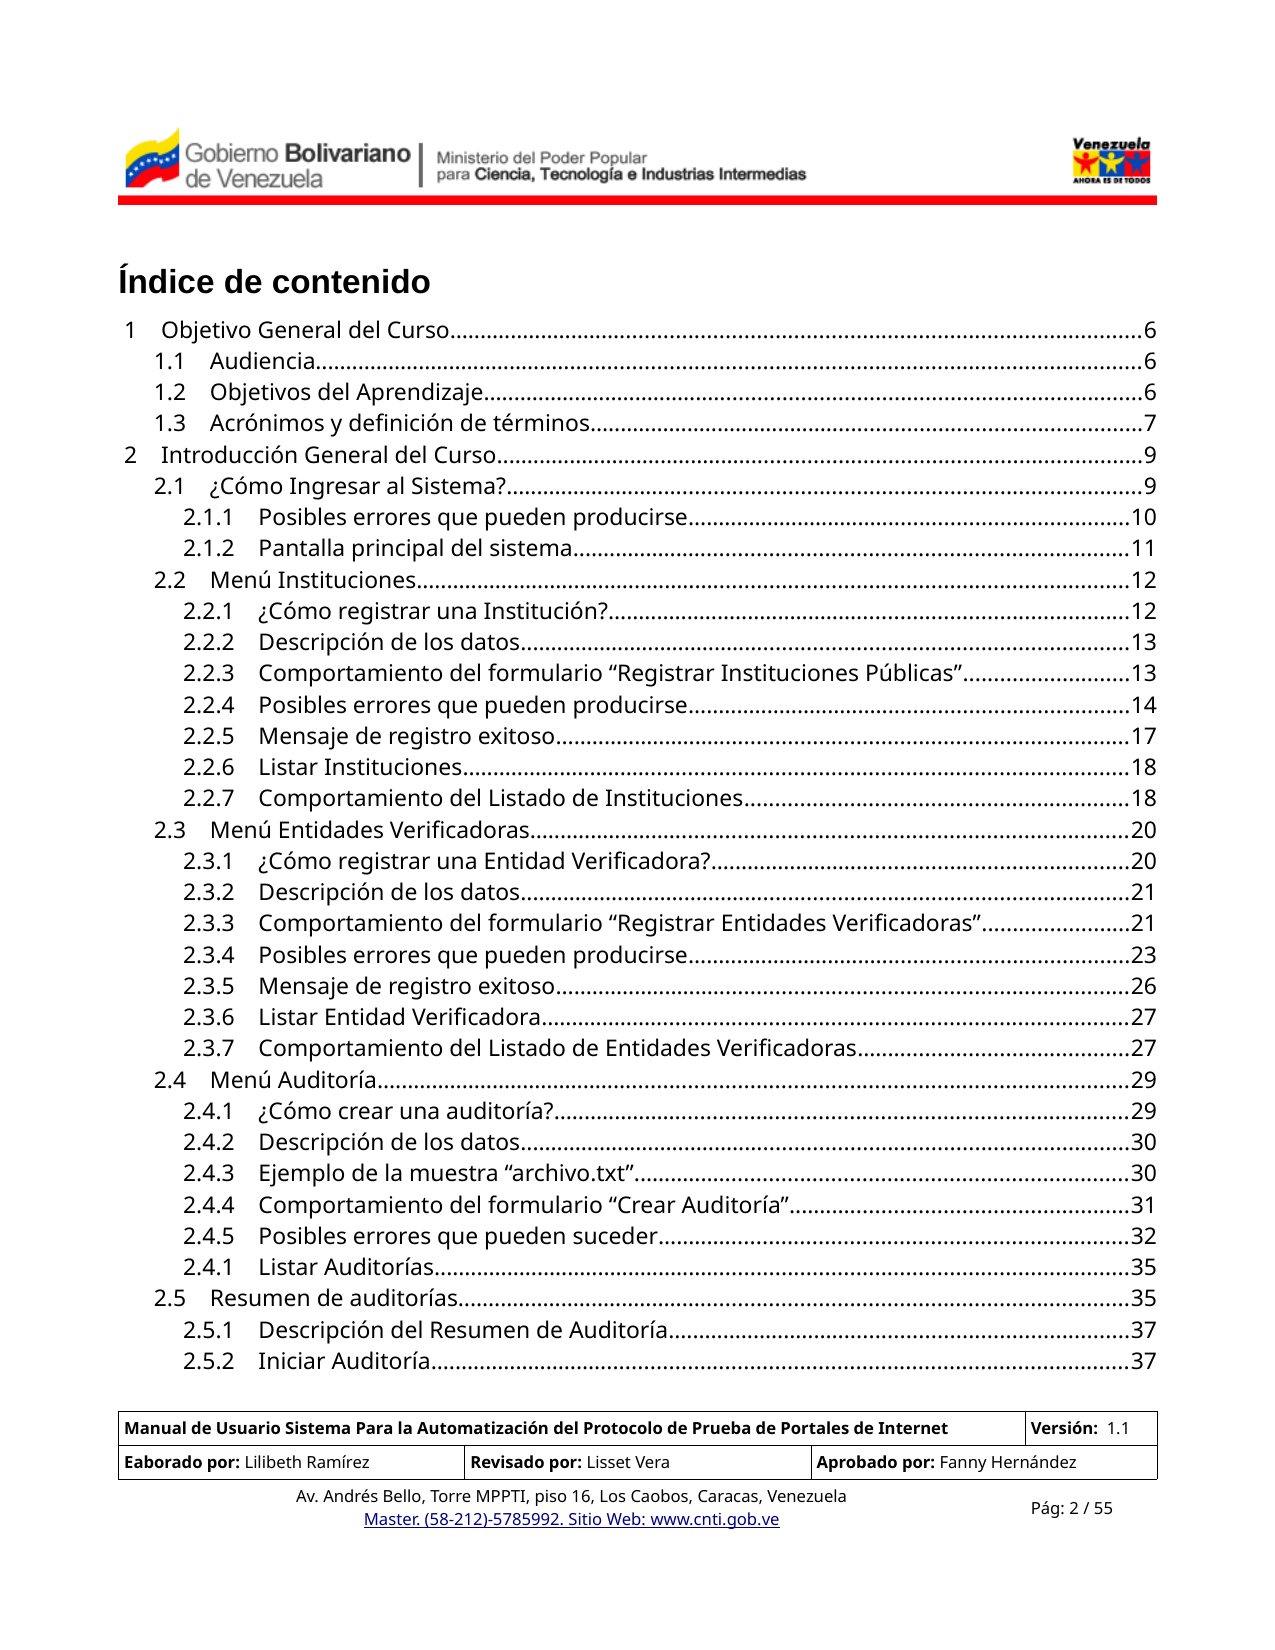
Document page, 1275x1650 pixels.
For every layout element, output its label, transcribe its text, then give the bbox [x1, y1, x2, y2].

text 2.1.1 Posibles errores que pueden producirse 10 [177, 501, 1157, 532]
text 2.4.2 Descripción de los datos 30 [177, 1126, 1157, 1157]
text 2.2.1 ¿Cómo registrar una Institución? 12 [177, 595, 1157, 626]
picture [118, 119, 1157, 205]
text 2.1.2 Pantalla principal del sistema 11 [177, 532, 1157, 563]
text 2.3 Menú Entidades Verificadoras 20 [148, 813, 1157, 845]
text 2 Introducción General del Curso 9 [118, 438, 1157, 470]
text 2.3.1 ¿Cómo registrar una Entidad Verificadora? 20 [177, 845, 1157, 876]
text 1.1 Audiencia 6 [148, 345, 1157, 376]
text 2.3.5 Mensaje de registro exitoso 26 [177, 970, 1157, 1001]
text 2.3.4 Posibles errores que pueden producirse 23 [177, 938, 1157, 970]
text 2.4.4 Comportamiento del formulario “Crear Auditoría” 31 [177, 1188, 1157, 1220]
text 1.2 Objetivos del Aprendizaje 6 [148, 376, 1157, 407]
text 2.5.1 Descripción del Resumen de Auditoría 37 [177, 1313, 1157, 1345]
text 2.4.1 ¿Cómo crear una auditoría? 29 [177, 1095, 1157, 1126]
text 2.2.6 Listar Instituciones 18 [177, 751, 1157, 782]
text 2.3.2 Descripción de los datos 21 [177, 876, 1157, 907]
text 1 Objetivo General del Curso 6 [118, 313, 1157, 345]
text 2.2.4 Posibles errores que pueden producirse 14 [177, 688, 1157, 720]
text 1.3 Acrónimos y definición de términos 7 [148, 407, 1157, 438]
text 2.3.3 Comportamiento del formulario “Registrar Entidades Verificadoras” 21 [177, 907, 1157, 938]
text 2.2 Menú Instituciones 12 [148, 563, 1157, 595]
text 2.2.7 Comportamiento del Listado de Instituciones 18 [177, 782, 1157, 813]
text 2.2.2 Descripción de los datos 13 [177, 626, 1157, 657]
text 2.4.1 Listar Auditorías 35 [177, 1251, 1157, 1282]
text 2.5.2 Iniciar Auditoría 37 [177, 1345, 1157, 1376]
subtitle Índice de contenido [118, 263, 1157, 301]
text 2.1 ¿Cómo Ingresar al Sistema? 9 [148, 470, 1157, 501]
text 2.2.3 Comportamiento del formulario “Registrar Instituciones Públicas” 13 [177, 657, 1157, 688]
text 2.3.7 Comportamiento del Listado de Entidades Verificadoras 27 [177, 1032, 1157, 1063]
text 2.5 Resumen de auditorías 35 [148, 1282, 1157, 1313]
text 2.4 Menú Auditoría 29 [148, 1063, 1157, 1095]
text 2.3.6 Listar Entidad Verificadora 27 [177, 1001, 1157, 1032]
text 2.2.5 Mensaje de registro exitoso 17 [177, 720, 1157, 751]
text 2.4.5 Posibles errores que pueden suceder 32 [177, 1220, 1157, 1251]
text 2.4.3 Ejemplo de la muestra “archivo.txt” 30 [177, 1157, 1157, 1188]
